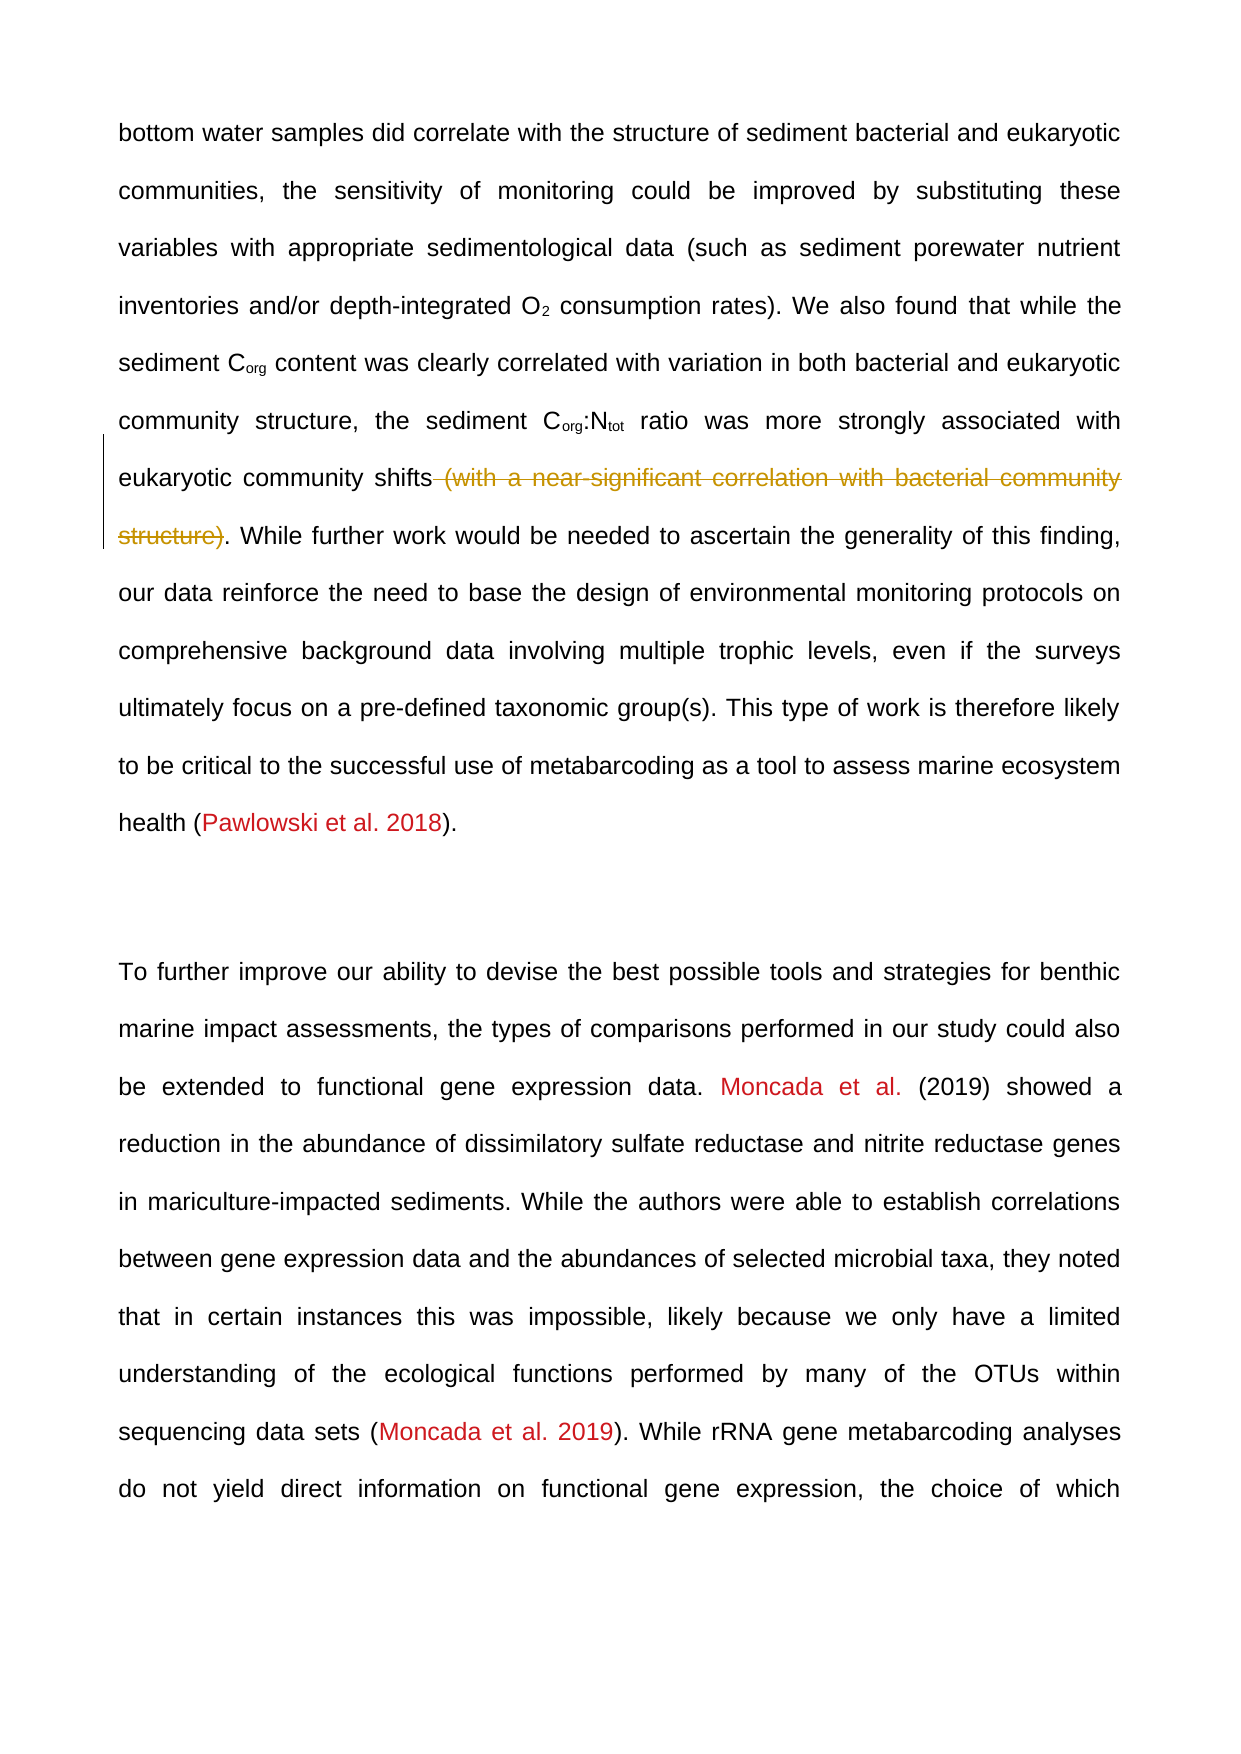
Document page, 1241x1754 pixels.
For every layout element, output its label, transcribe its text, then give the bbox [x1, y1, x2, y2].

text To further improve our ability to devise the best possible tools and strategies for benthic marine impact assessments, the types of comparisons performed in our study could also be extended to functional gene expression data. Moncada et al. (2019) showed a reduction in the abundance of dissimilatory sulfate reductase and nitrite reductase genes in mariculture-impacted sediments. While the authors were able to establish correlations between gene expression data and the abundances of selected microbial taxa, they noted that in certain instances this was impossible, likely because we only have a limited understanding of the ecological functions performed by many of the OTUs within sequencing data sets (Moncada et al. 2019). While rRNA gene metabarcoding analyses do not yield direct information on functional gene expression, the choice of which [118, 956, 1122, 1503]
text The results of this study further suggest that the selection of environmental metadata variables to measure can have wide-ranging consequences for interpreting the results of marine impact assessments. For both the bacterial and eukaryotic data sets, CCAs constructed using variables based on their low collinearity explained a greater proportion of the variance in community structure than the second set of CCAs employing alternative variables (see Tables 1 and 2). This implies that, although measurements performed using bottom water samples did correlate with the structure of sediment bacterial and eukaryotic communities, the sensitivity of monitoring could be improved by substituting these variables with appropriate sedimentological data (such as sediment porewater nutrient inventories and/or depth-integrated O2 consumption rates). We also found that while the sediment Corg content was clearly correlated with variation in both bacterial and eukaryotic community structure, the sediment Corg:Ntot ratio was more strongly associated with eukaryotic community shifts. While further work would be needed to ascertain the generality of this finding, our data reinforce the need to base the design of environmental monitoring protocols on comprehensive background data involving multiple trophic levels, even if the surveys ultimately focus on a pre-defined taxonomic group(s). This type of work is therefore likely to be critical to the successful use of metabarcoding as a tool to assess marine ecosystem health (Pawlowski et al. 2018). [118, 118, 1122, 837]
